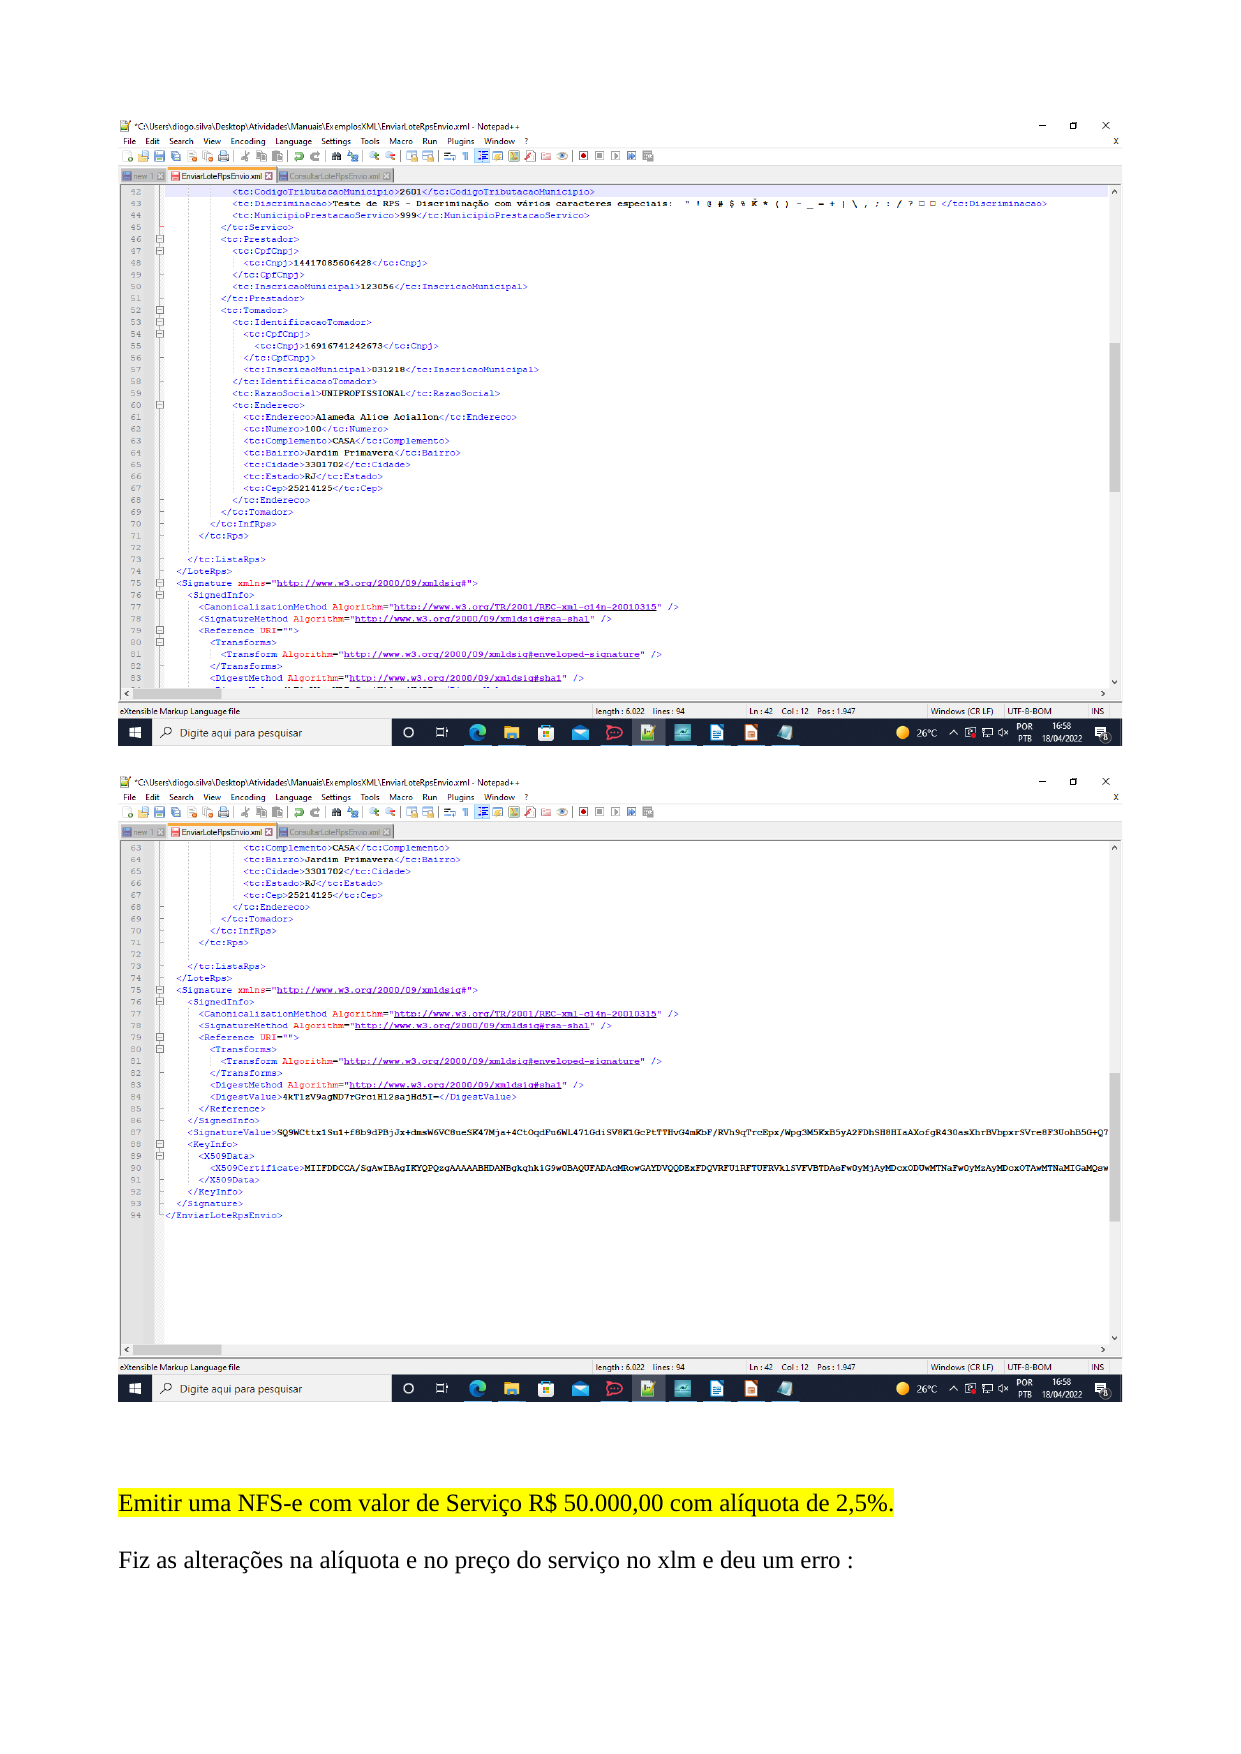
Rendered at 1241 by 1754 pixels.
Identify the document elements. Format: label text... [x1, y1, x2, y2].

list Fiz as alterações na alíquota e no preço do serviço no xlm e deu um erro : [118, 1545, 1122, 1574]
picture [118, 774, 1123, 1402]
list Emitir uma NFS-e com valor de Serviço R$ 50.000,00 com alíquota de 2,5%. [118, 1488, 1122, 1517]
picture [118, 118, 1123, 746]
